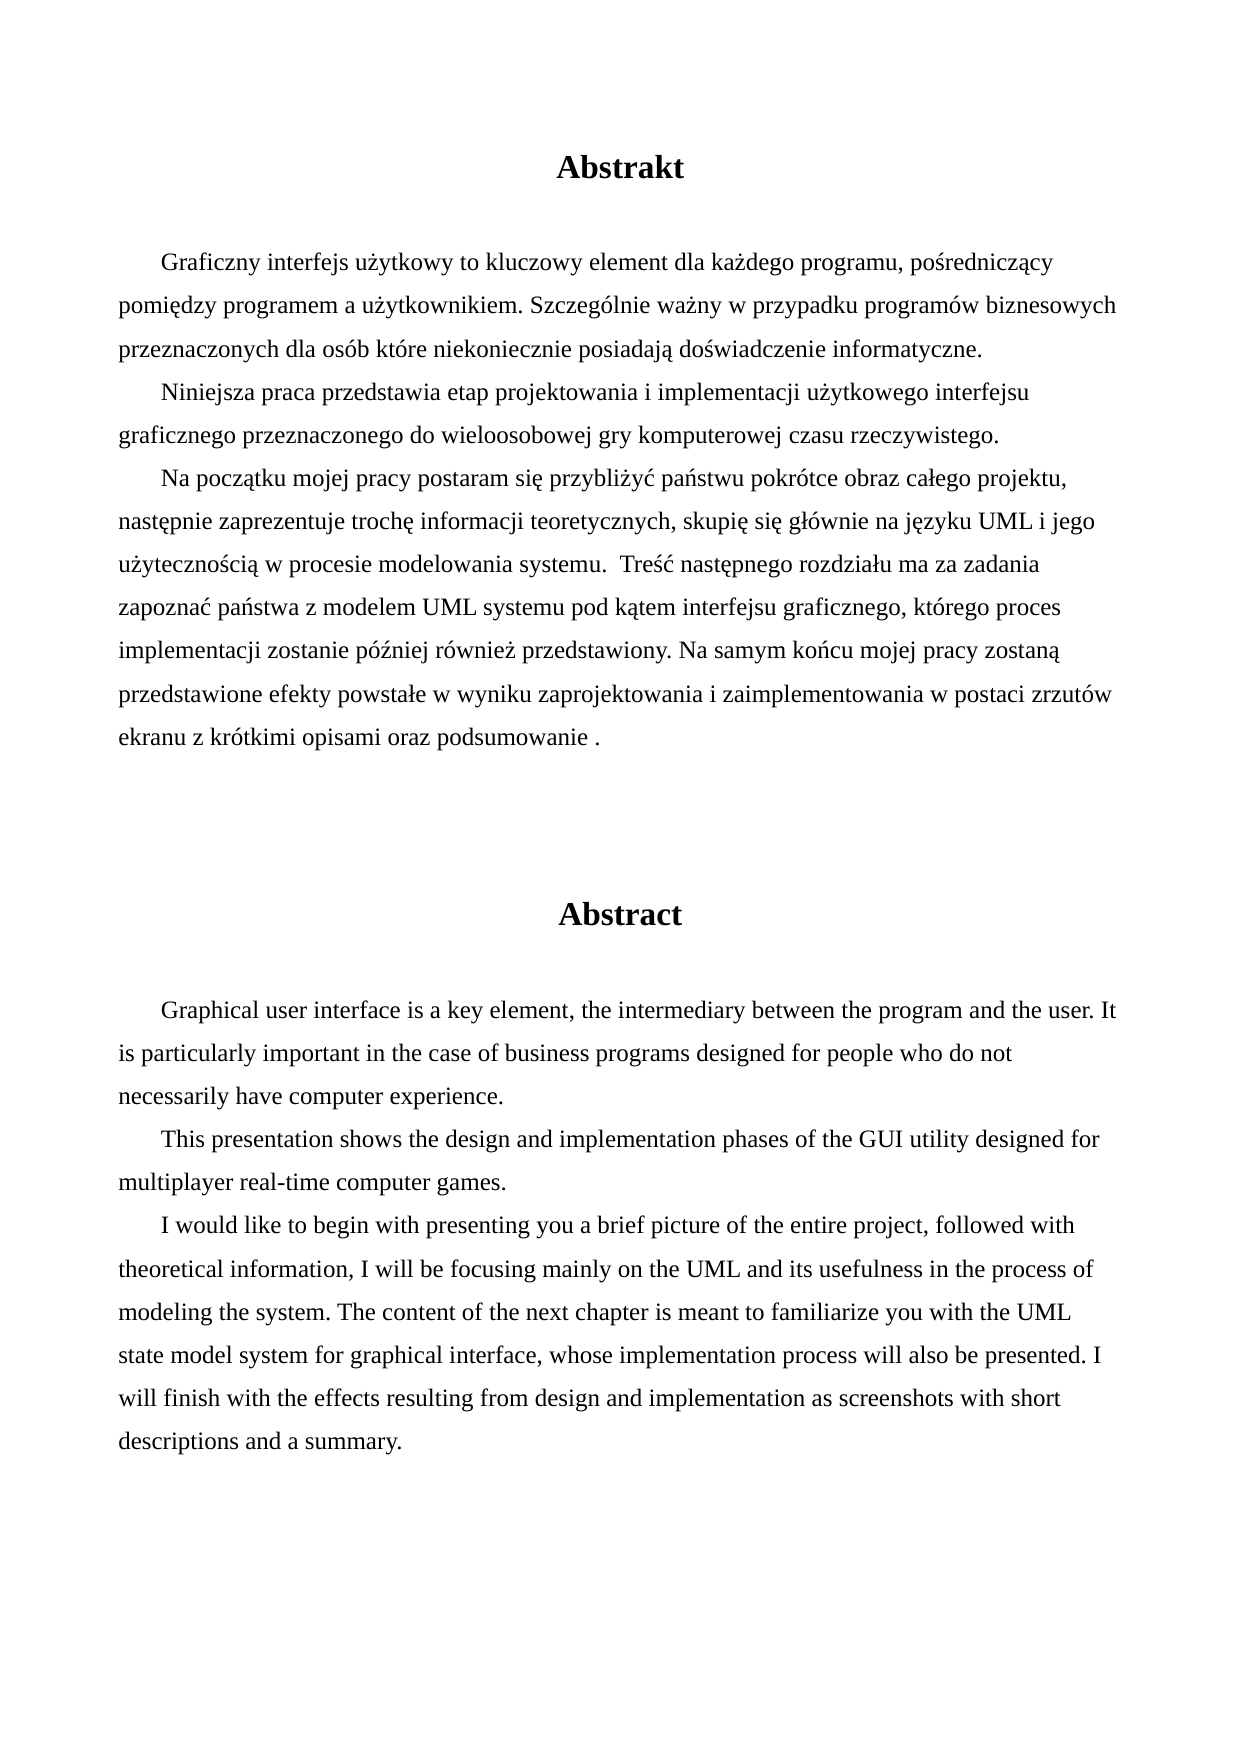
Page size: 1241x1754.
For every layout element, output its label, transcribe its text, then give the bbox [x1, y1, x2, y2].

text I would like to begin with presenting you a brief picture of the entire project, followed with theoretical information, I will be focusing mainly on the UML and its usefulness in the process of modeling the system. The content of the next chapter is meant to familiarize you with the UML state model system for graphical interface, whose implementation process will also be presented. I will finish with the effects resulting from design and implementation as screenshots with short descriptions and a summary. [118, 1211, 1122, 1455]
text This presentation shows the design and implementation phases of the GUI utility designed for multiplayer real-time computer games. [118, 1124, 1122, 1196]
text Abstract [118, 894, 1122, 933]
text Niniejsza praca przedstawia etap projektowania i implementacji użytkowego interfejsu graficznego przeznaczonego do wieloosobowej gry komputerowej czasu rzeczywistego. [118, 377, 1122, 449]
text Na początku mojej pracy postaram się przybliżyć państwu pokrótce obraz całego projektu, następnie zaprezentuje trochę informacji teoretycznych, skupię się głównie na języku UML i jego użytecznością w procesie modelowania systemu. Treść następnego rozdziału ma za zadania zapoznać państwa z modelem UML systemu pod kątem interfejsu graficznego, którego proces implementacji zostanie później również przedstawiony. Na samym końcu mojej pracy zostaną przedstawione efekty powstałe w wyniku zaprojektowania i zaimplementowania w postaci zrzutów ekranu z krótkimi opisami oraz podsumowanie . [118, 463, 1122, 837]
text Abstrakt [118, 147, 1122, 185]
text Graphical user interface is a key element, the intermediary between the program and the user. It is particularly important in the case of business programs designed for people who do not necessarily have computer experience. [118, 995, 1122, 1110]
text Graficzny interfejs użytkowy to kluczowy element dla każdego programu, pośredniczący pomiędzy programem a użytkownikiem. Szczególnie ważny w przypadku programów biznesowych przeznaczonych dla osób które niekoniecznie posiadają doświadczenie informatyczne. [118, 247, 1122, 362]
